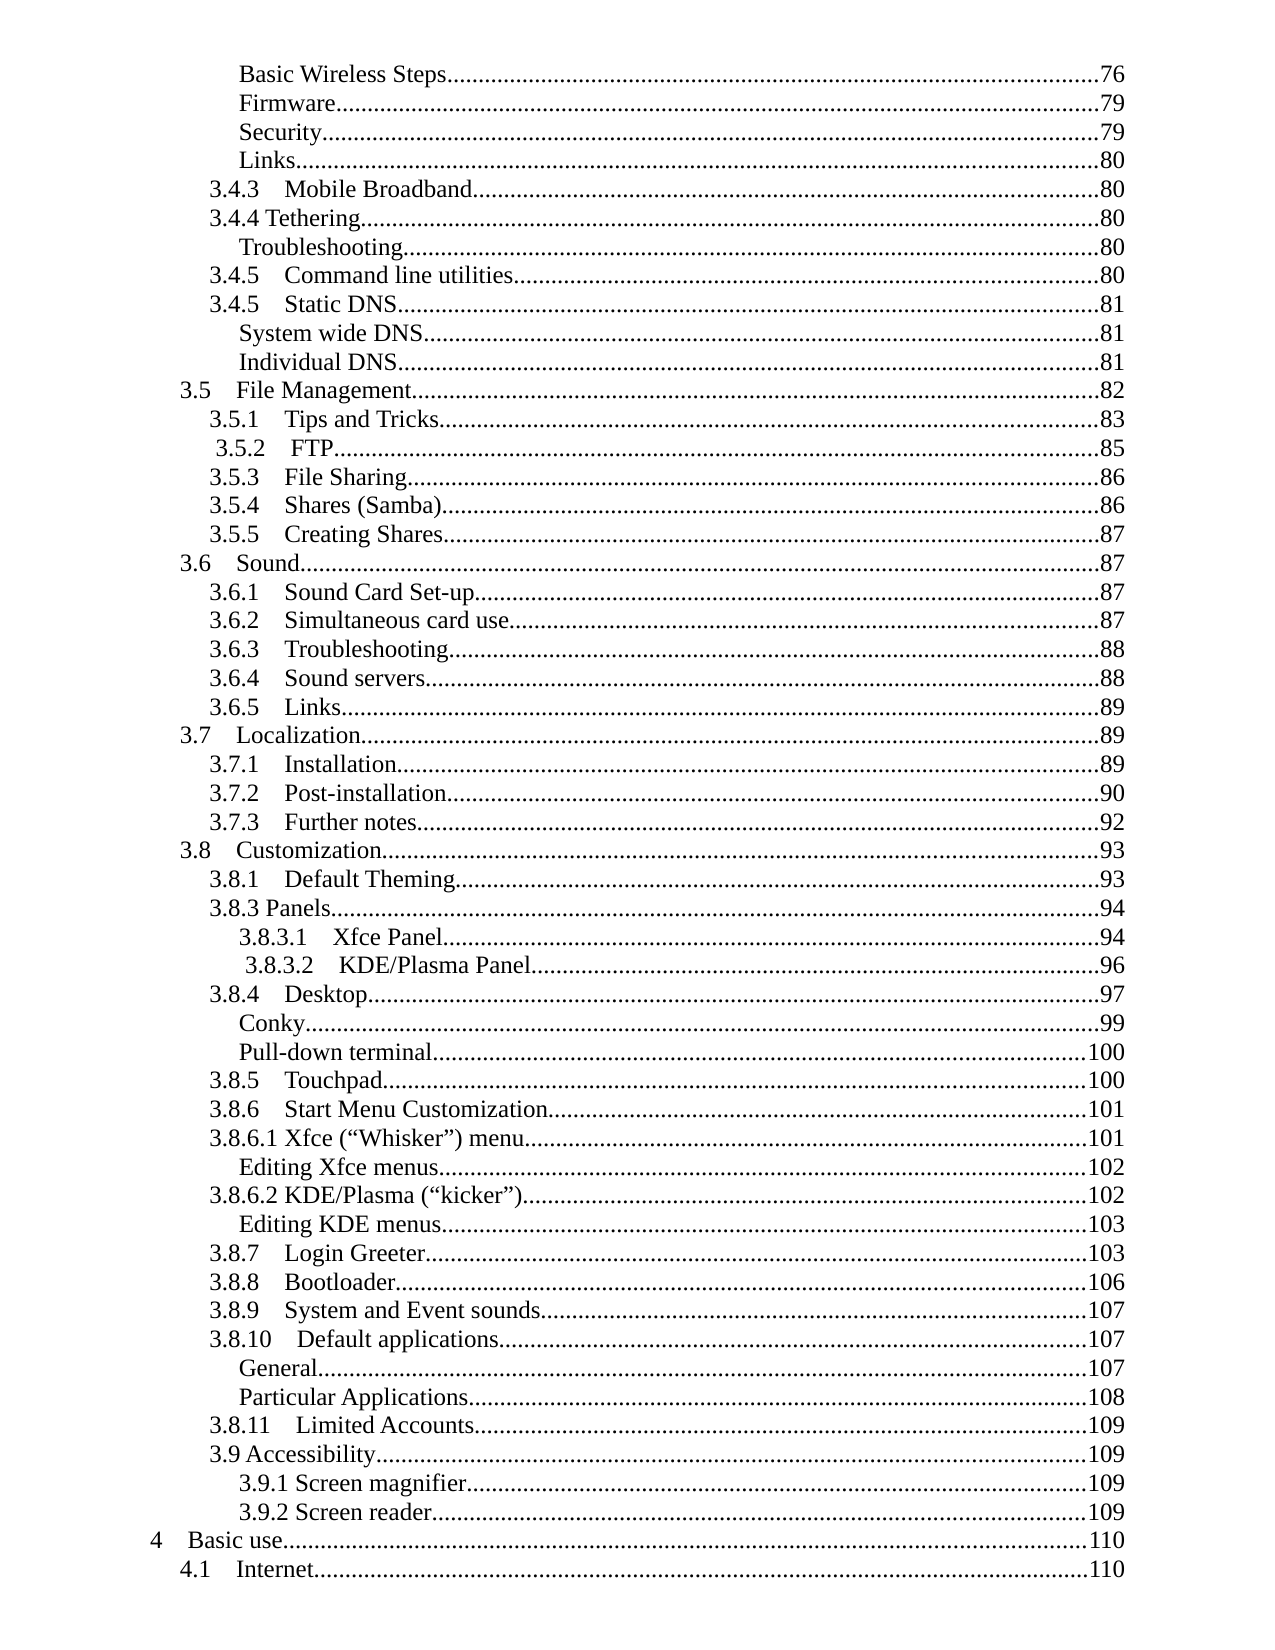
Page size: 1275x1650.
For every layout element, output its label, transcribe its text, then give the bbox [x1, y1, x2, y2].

text Particular Applications 108 [238, 1382, 1125, 1410]
text 3.9 Accessibility 109 [209, 1439, 1125, 1468]
text 3.8.3.2 KDE/Plasma Panel 96 [238, 950, 1125, 979]
text 3.8.7 Login Greeter 103 [209, 1238, 1125, 1267]
text Individual DNS 81 [238, 347, 1125, 375]
text Editing Xfce menus 102 [238, 1152, 1125, 1180]
text 3.8.1 Default Theming 93 [209, 864, 1125, 893]
text 3.4.3 Mobile Broadband 80 [209, 174, 1125, 203]
text Firmware 79 [238, 88, 1125, 117]
text 3.6.2 Simultaneous card use 87 [209, 605, 1125, 634]
text Pull-down terminal 100 [238, 1037, 1125, 1065]
text 3.8.9 System and Event sounds 107 [209, 1295, 1125, 1324]
text 3.5.5 Creating Shares 87 [209, 519, 1125, 548]
text 3.7.3 Further notes 92 [209, 807, 1125, 835]
text 3.8.3 Panels 94 [209, 893, 1125, 922]
text 3.6.4 Sound servers 88 [209, 663, 1125, 692]
text 3.9.2 Screen reader 109 [238, 1497, 1125, 1525]
text 3.8.10 Default applications 107 [209, 1324, 1125, 1353]
text 3.8.4 Desktop 97 [209, 979, 1125, 1008]
text 3.6.3 Troubleshooting 88 [209, 634, 1125, 663]
text General 107 [238, 1353, 1125, 1382]
text 3.8.3.1 Xfce Panel 94 [238, 922, 1125, 950]
text Basic Wireless Steps 76 [238, 59, 1125, 88]
text Security 79 [238, 117, 1125, 145]
text 3.5.1 Tips and Tricks 83 [209, 404, 1125, 433]
text Links 80 [238, 145, 1125, 174]
text 3.8.6.1 Xfce (“Whisker”) menu 101 [209, 1123, 1125, 1152]
text 3.6.1 Sound Card Set-up 87 [209, 577, 1125, 605]
text 3.7.1 Installation 89 [209, 749, 1125, 778]
text System wide DNS 81 [238, 318, 1125, 347]
text 3.4.4 Tethering 80 [209, 203, 1125, 232]
text Editing KDE menus 103 [238, 1209, 1125, 1238]
text 3.5.4 Shares (Samba) 86 [209, 490, 1125, 519]
text 3.8.11 Limited Accounts 109 [209, 1410, 1125, 1439]
text 3.5.2 FTP 85 [209, 433, 1125, 462]
text 3.4.5 Static DNS 81 [209, 289, 1125, 318]
text Conky 99 [238, 1008, 1125, 1037]
text 3.4.5 Command line utilities 80 [209, 260, 1125, 289]
text 3.8.8 Bootloader 106 [209, 1267, 1125, 1295]
text 3.8.6.2 KDE/Plasma (“kicker”) 102 [209, 1180, 1125, 1209]
text 3.8.5 Touchpad 100 [209, 1065, 1125, 1094]
text Troubleshooting 80 [238, 232, 1125, 260]
text 3.9.1 Screen magnifier 109 [238, 1468, 1125, 1497]
text 3.7.2 Post-installation 90 [209, 778, 1125, 807]
text 3.8.6 Start Menu Customization 101 [209, 1094, 1125, 1123]
text 3.5.3 File Sharing 86 [209, 462, 1125, 490]
text 3.6.5 Links 89 [209, 692, 1125, 720]
